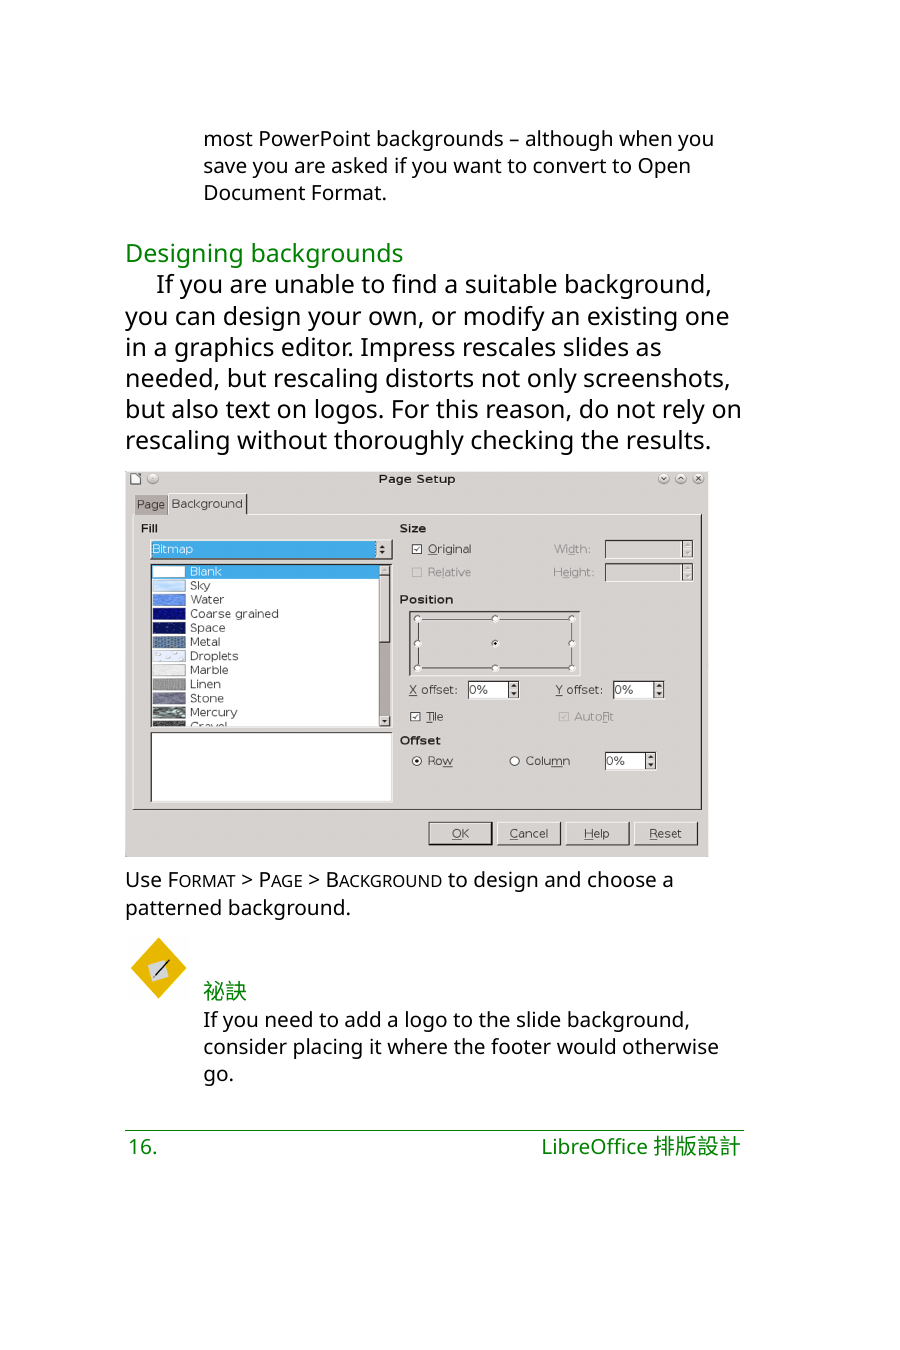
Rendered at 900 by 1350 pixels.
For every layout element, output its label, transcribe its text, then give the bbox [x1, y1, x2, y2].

table_header [125, 472, 744, 858]
text If you need to add a logo to the slide background, consider placing it where the footer would otherwise go. [203, 1006, 744, 1087]
picture [126, 936, 189, 1000]
table_cell Use Format > Page > Background to design and choose a patterned background. [125, 858, 744, 920]
list 祕訣 [125, 936, 744, 1006]
subtitle Designing backgrounds [125, 237, 744, 269]
text most PowerPoint backgrounds – although when you save you are asked if you want to convert to Open Document Format. [203, 125, 744, 206]
text If you are unable to find a suitable background, you can design your own, or modify an existing one in a graphics editor. Impress rescales slides as needed, but rescaling distorts not only screenshots, but also text on logos. For this reason, do not rely on rescaling without thoroughly checking the results. [125, 269, 744, 456]
picture [125, 471, 709, 857]
